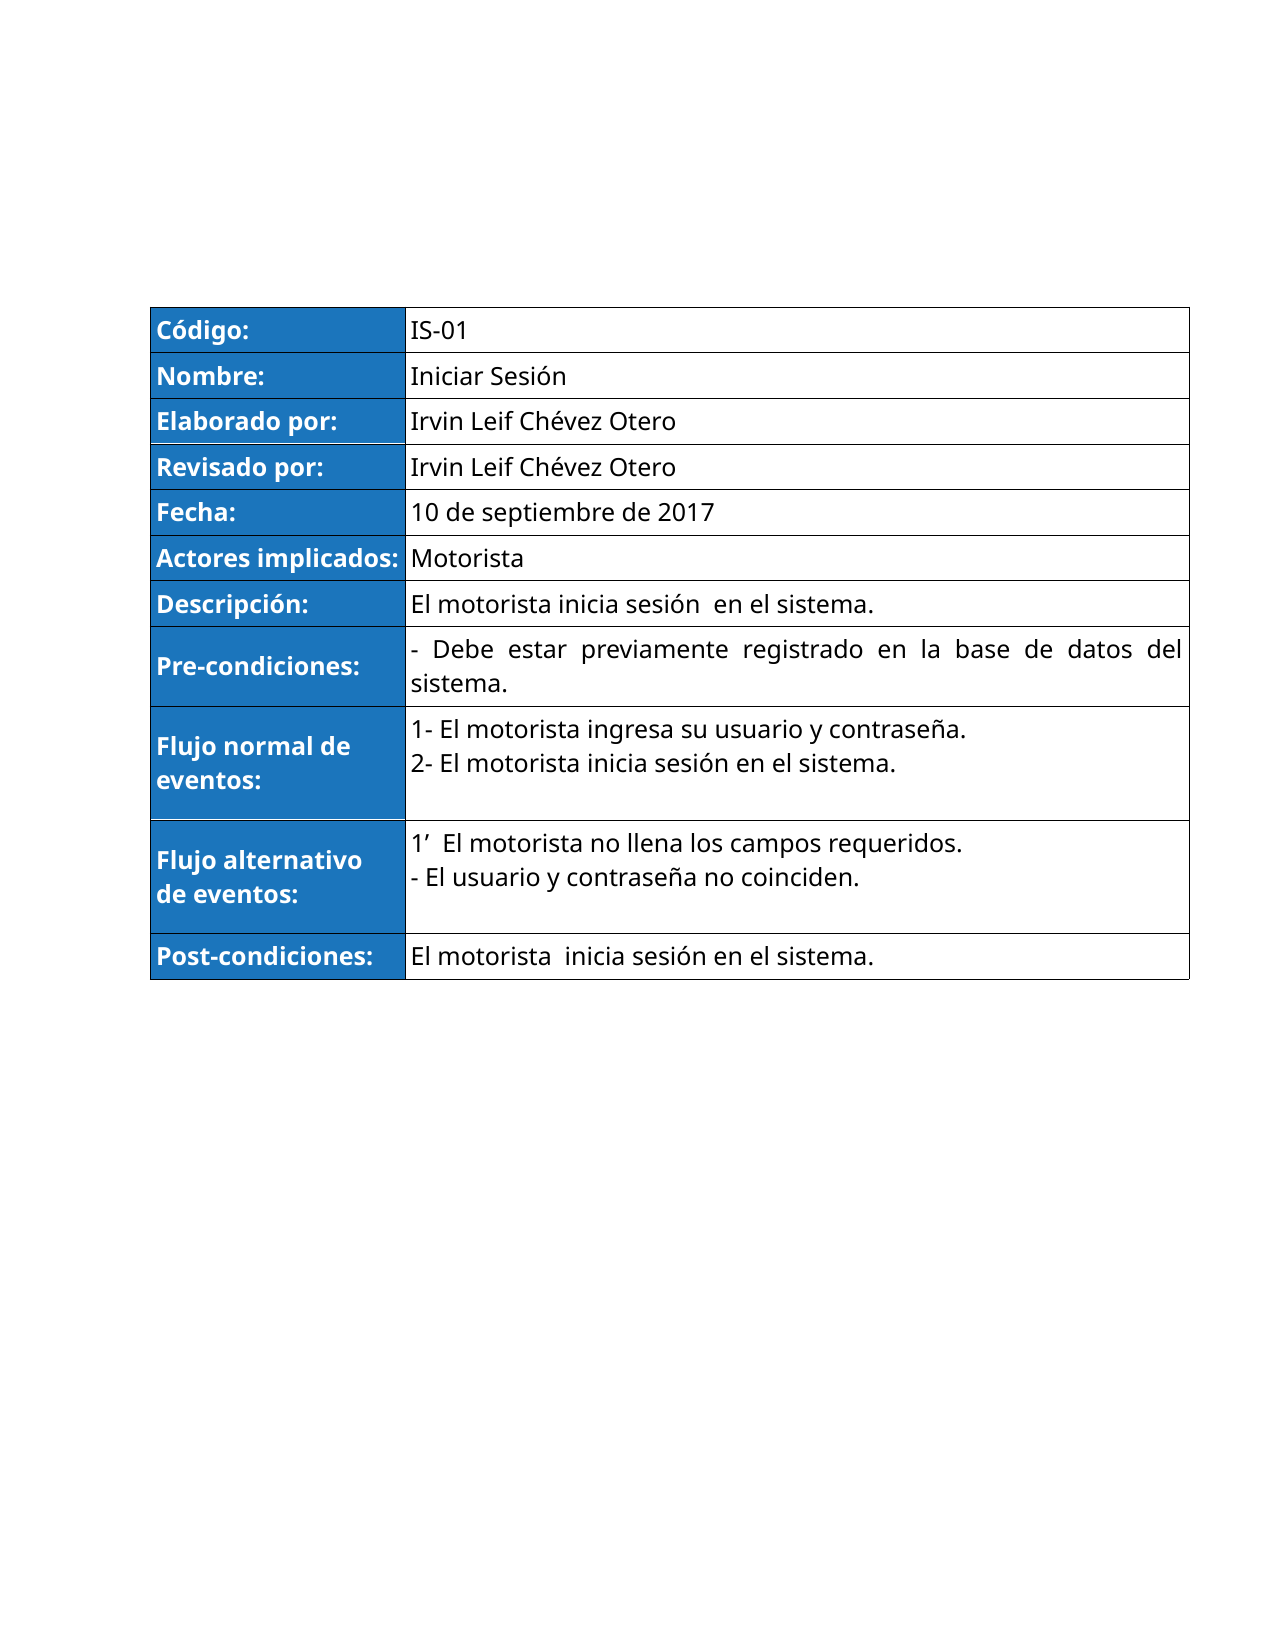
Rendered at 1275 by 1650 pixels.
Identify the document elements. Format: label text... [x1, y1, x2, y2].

table_cell Motorista [406, 536, 1189, 580]
table_cell Revisado por: [151, 445, 405, 489]
table_cell - Debe estar previamente registrado en la base de datos del sistema. [406, 627, 1189, 706]
table_cell Post-condiciones: [151, 934, 405, 979]
table_cell 1’ El motorista no llena los campos requeridos. - El usuario y contraseña no coinciden. [406, 821, 1189, 933]
table_cell 10 de septiembre de 2017 [406, 490, 1189, 535]
table_cell Irvin Leif Chévez Otero [406, 399, 1189, 443]
table_header IS-01 [406, 308, 1189, 352]
table_cell Flujo alternativo de eventos: [151, 821, 405, 933]
table_cell 1- El motorista ingresa su usuario y contraseña. 2- El motorista inicia sesión en el sistema. [406, 707, 1189, 819]
table_cell Elaborado por: [151, 399, 405, 443]
table_cell Flujo normal de eventos: [151, 707, 405, 819]
table_cell Fecha: [151, 490, 405, 535]
table_cell El motorista inicia sesión en el sistema. [406, 934, 1189, 979]
table_cell Actores implicados: [151, 536, 405, 580]
table_cell Irvin Leif Chévez Otero [406, 445, 1189, 489]
table_cell Nombre: [151, 353, 405, 398]
table_cell Descripción: [151, 581, 405, 626]
table_header Código: [151, 308, 405, 352]
table_cell Pre-condiciones: [151, 627, 405, 706]
table_cell Iniciar Sesión [406, 353, 1189, 398]
table_cell El motorista inicia sesión en el sistema. [406, 581, 1189, 626]
